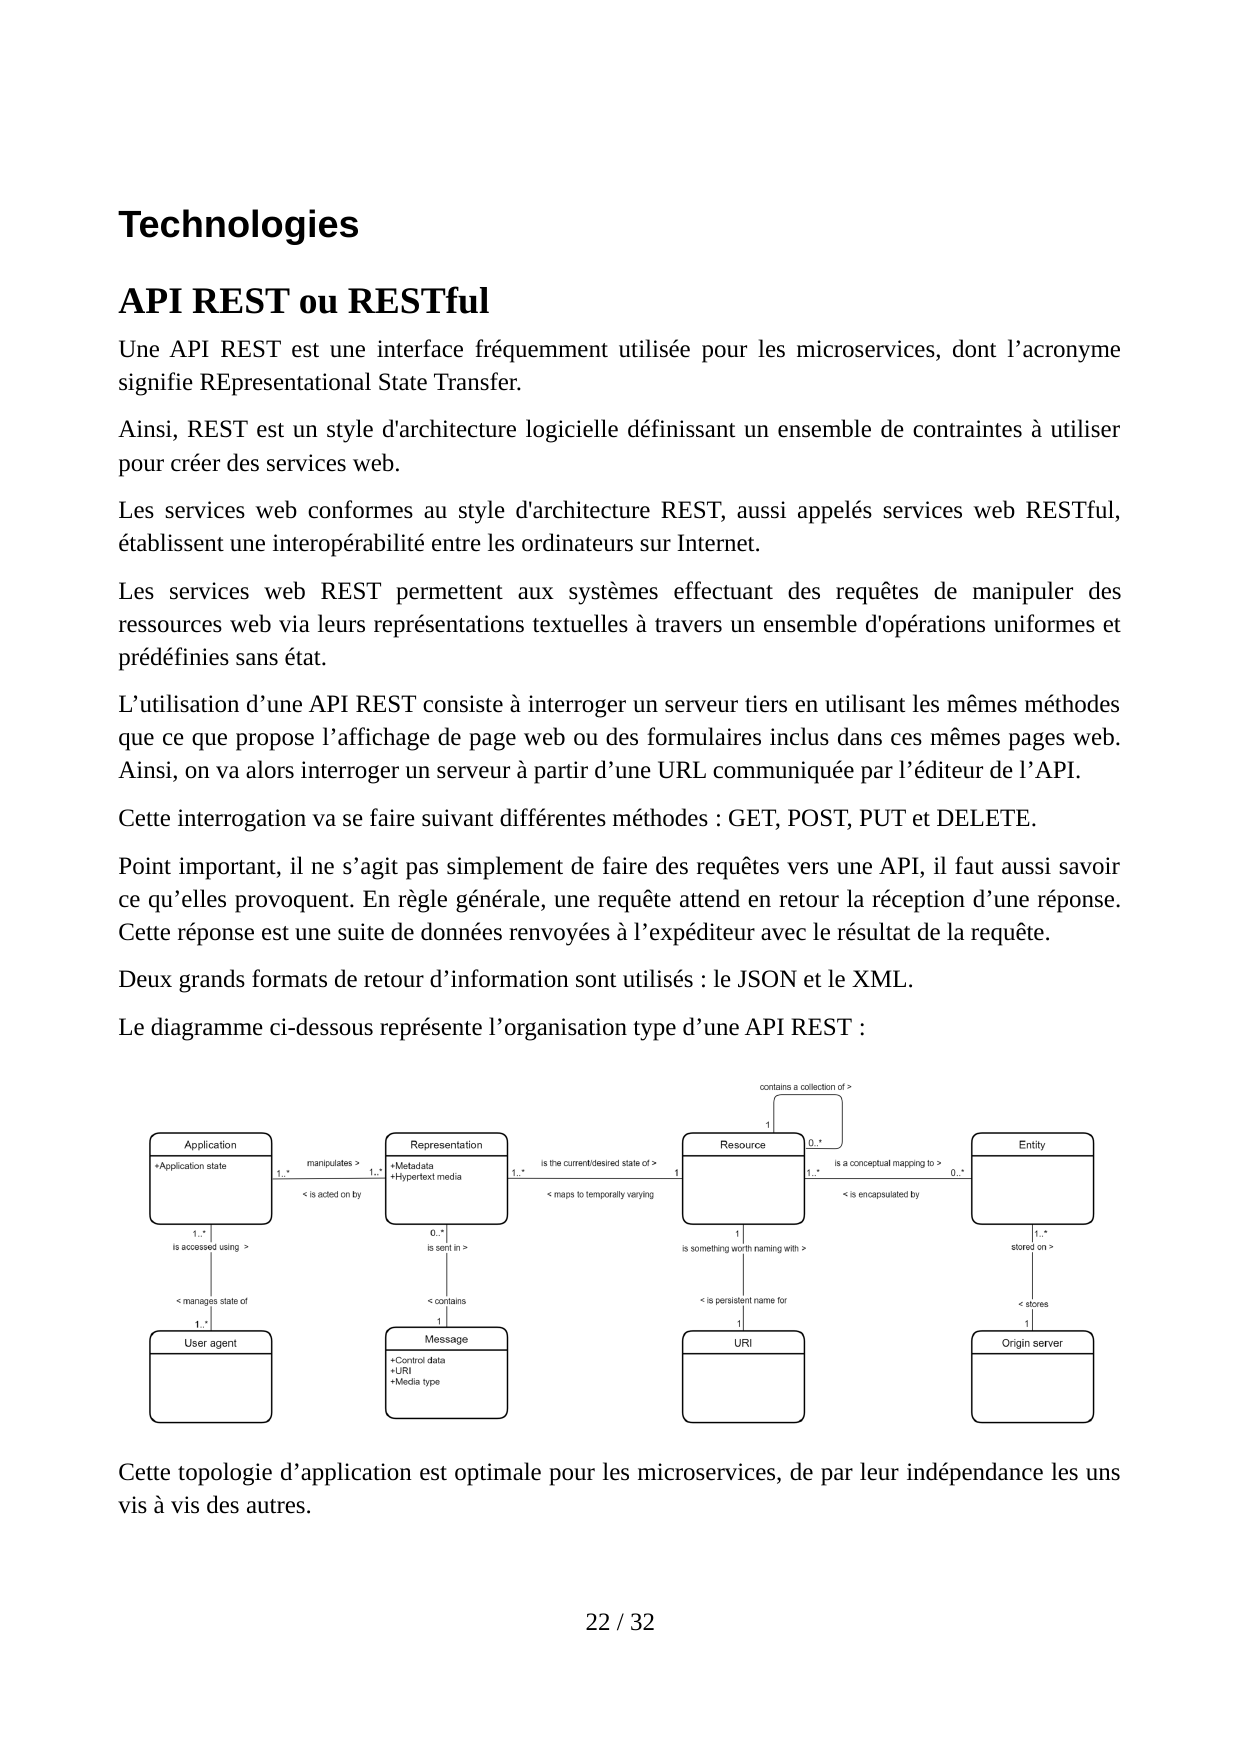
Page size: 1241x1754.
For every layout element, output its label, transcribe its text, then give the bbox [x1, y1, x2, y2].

text Les services web REST permettent aux systèmes effectuant des requêtes de manipuler des ressources web via leurs représentations textuelles à travers un ensemble d'opérations uniformes et prédéfinies sans état. [118, 576, 1122, 671]
text Cette topologie d’application est optimale pour les microservices, de par leur indépendance les uns vis à vis des autres. [118, 1059, 1122, 1518]
text Ainsi, REST est un style d'architecture logicielle définissant un ensemble de contraintes à utiliser pour créer des services web. [118, 414, 1122, 476]
text Deux grands formats de retour d’information sont utilisés : le JSON et le XML. [118, 964, 1122, 993]
text Les services web conformes au style d'architecture REST, aussi appelés services web RESTful, établissent une interopérabilité entre les ordinateurs sur Internet. [118, 495, 1122, 557]
subtitle API REST ou RESTful [118, 278, 1122, 321]
picture [119, 1056, 1124, 1453]
text Le diagramme ci-dessous représente l’organisation type d’une API REST : [118, 1012, 1122, 1041]
text Point important, il ne s’agit pas simplement de faire des requêtes vers une API, il faut aussi savoir ce qu’elles provoquent. En règle générale, une requête attend en retour la réception d’une réponse. Cette réponse est une suite de données renvoyées à l’expéditeur avec le résultat de la requête. [118, 851, 1122, 946]
text L’utilisation d’une API REST consiste à interroger un serveur tiers en utilisant les mêmes méthodes que ce que propose l’affichage de page web ou des formulaires inclus dans ces mêmes pages web. Ainsi, on va alors interroger un serveur à partir d’une URL communiquée par l’éditeur de l’API. [118, 689, 1122, 784]
subtitle Technologies [118, 201, 1122, 245]
text Cette interrogation va se faire suivant différentes méthodes : GET, POST, PUT et DELETE. [118, 803, 1122, 832]
text Une API REST est une interface fréquemment utilisée pour les microservices, dont l’acronyme signifie REpresentational State Transfer. [118, 334, 1122, 396]
